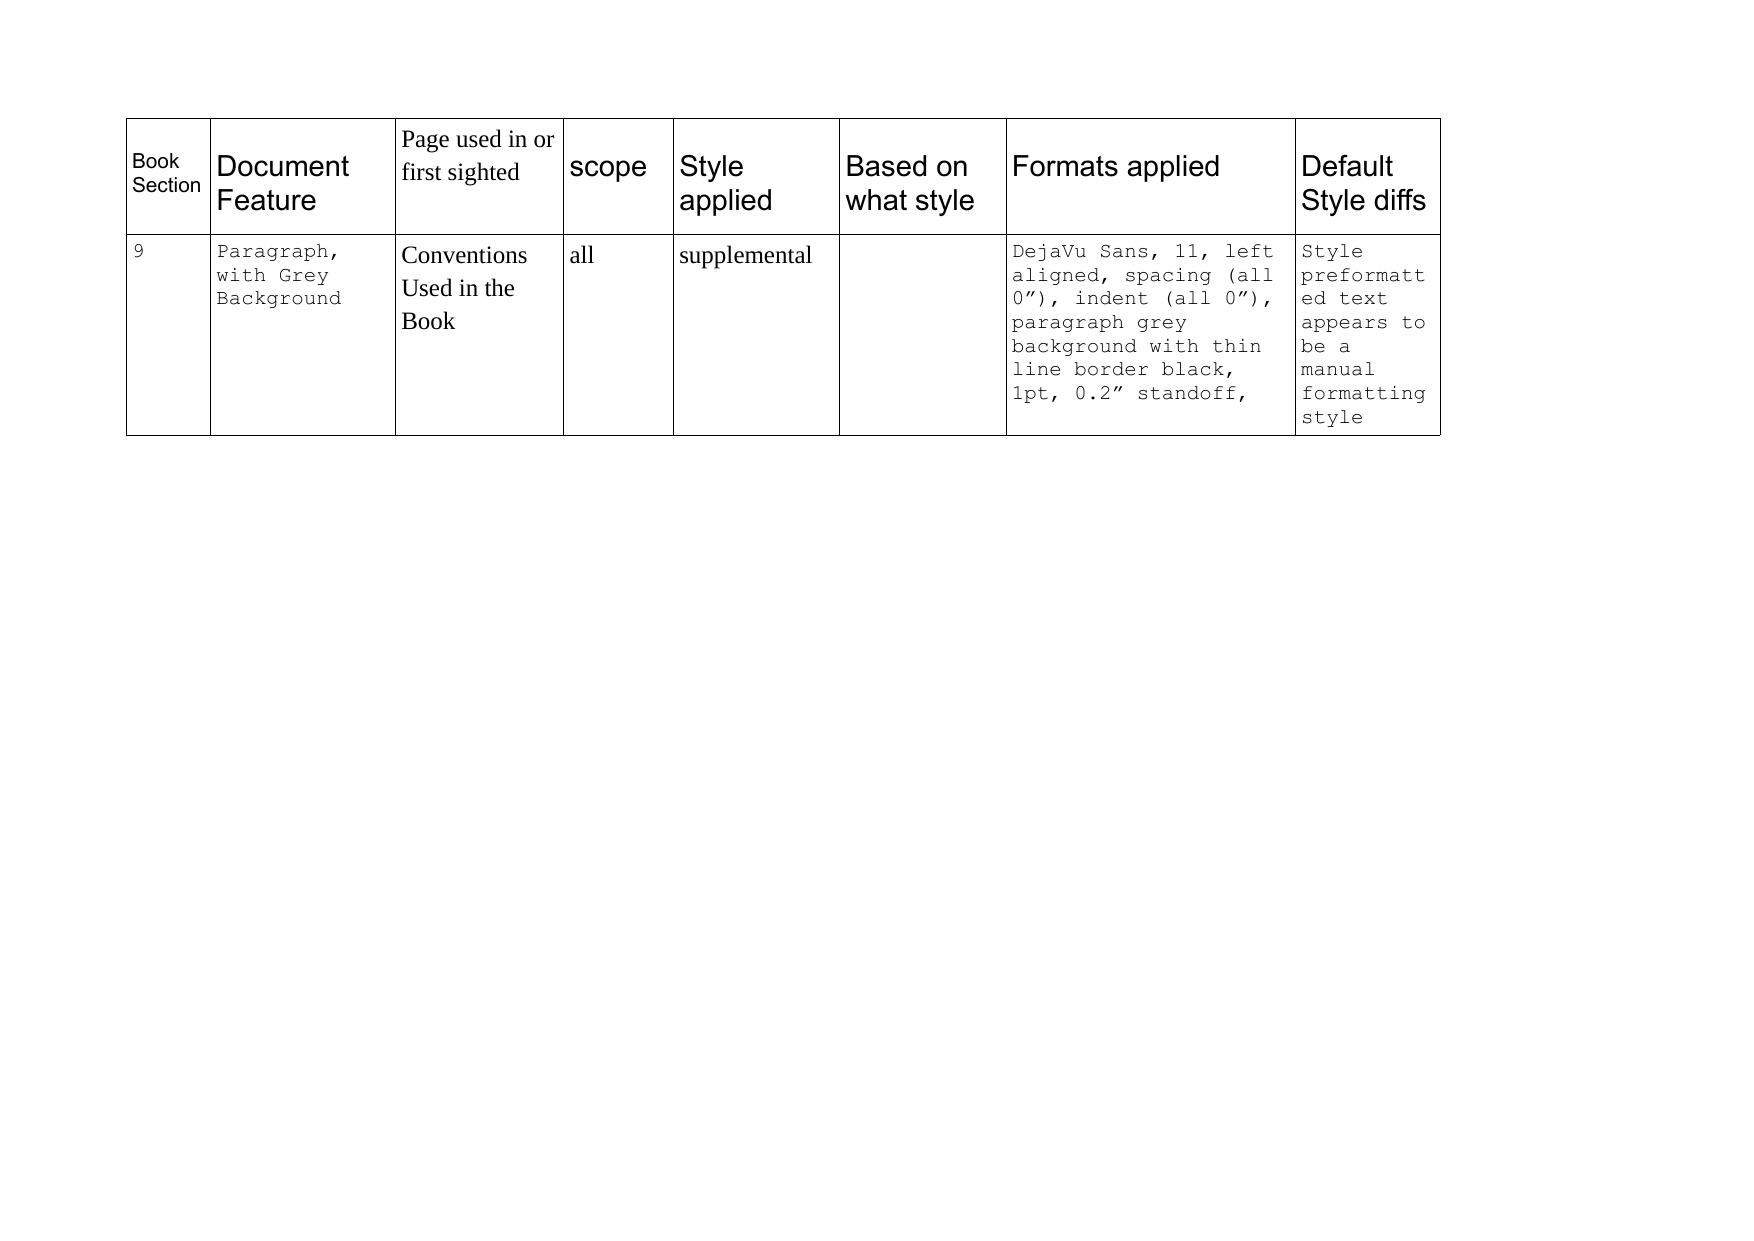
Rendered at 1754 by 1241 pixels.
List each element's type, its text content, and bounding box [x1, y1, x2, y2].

table_cell Paragraph, with Grey Background [211, 235, 395, 435]
table_cell all [564, 235, 673, 435]
table_header Book Section [127, 119, 210, 234]
table_header Page used in or first sighted [396, 119, 563, 234]
table_header Default Style diffs [1296, 119, 1440, 234]
table_header scope [564, 119, 673, 234]
table_cell supplemental [674, 235, 839, 435]
table_header Document Feature [211, 119, 395, 234]
table_header Style applied [674, 119, 839, 234]
table_header Formats applied [1007, 119, 1295, 234]
table_cell DejaVu Sans, 11, left aligned, spacing (all 0”), indent (all 0”), paragraph grey background with thin line border black, 1pt, 0.2” standoff, [1007, 235, 1295, 435]
table_cell 9 [127, 235, 210, 435]
table_header Based on what style [840, 119, 1006, 234]
table_cell [840, 235, 1006, 435]
table_cell Conventions Used in the Book [396, 235, 563, 435]
table_cell Style preformatted text appears to be a manual formatting style [1296, 235, 1440, 435]
